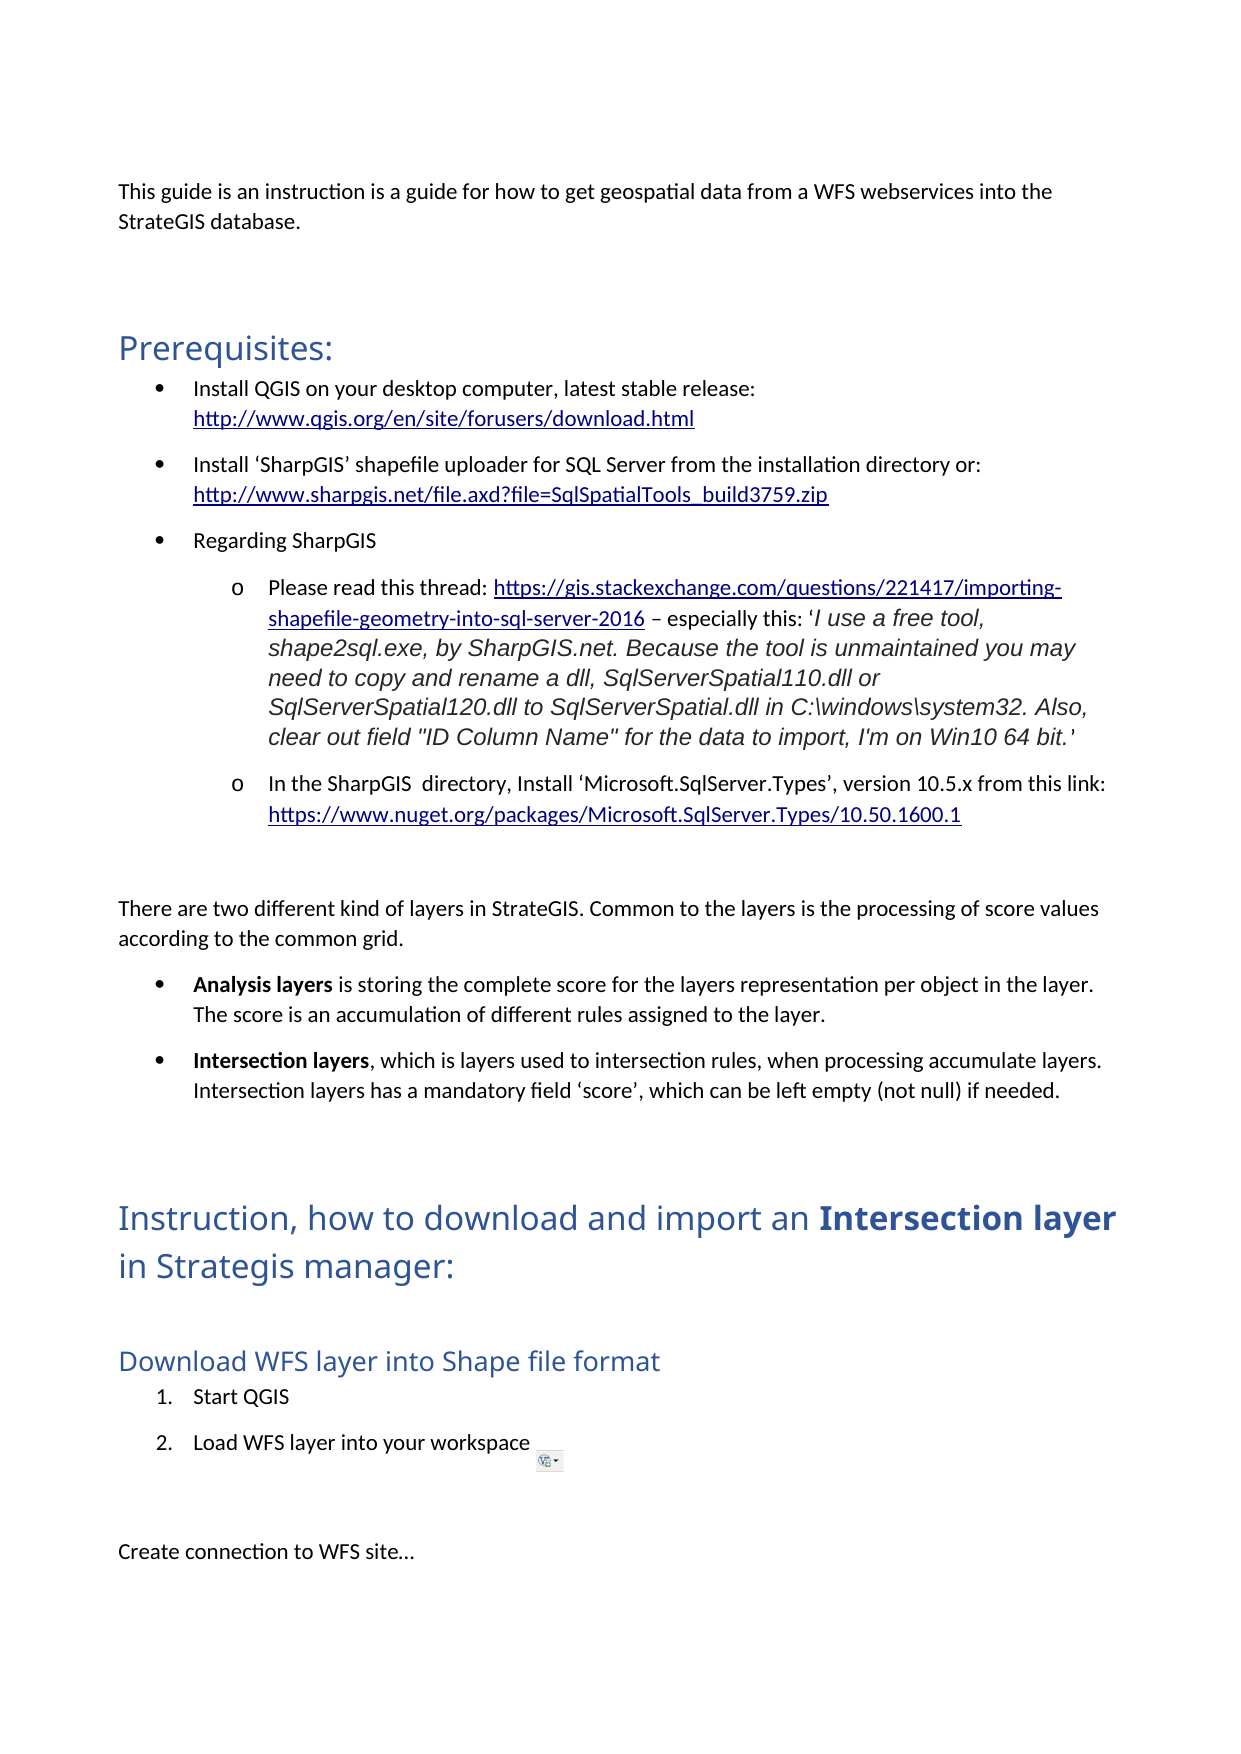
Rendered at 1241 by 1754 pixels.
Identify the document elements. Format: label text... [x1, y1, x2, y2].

text There are two different kind of layers in StrateGIS. Common to the layers is the processing of score values according to the common grid. [118, 894, 1122, 952]
list Analysis layers is storing the complete score for the layers representation per object in the layer. The score is an accumulation of different rules assigned to the layer. [156, 970, 1122, 1028]
list In the SharpGIS directory, Install ‘Microsoft.SqlServer.Types’, version 10.5.x from this link: https://www.nuget.org/packages/Microsoft.SqlServer.Types/10.50.1600.1 [231, 769, 1122, 829]
list Install QGIS on your desktop computer, latest stable release: http://www.qgis.org/en/site/forusers/download.html [156, 374, 1122, 432]
list Install ‘SharpGIS’ shapefile uploader for SQL Server from the installation directory or: http://www.sharpgis.net/file.axd?file=SqlSpatialTools_build3759.zip [156, 450, 1122, 508]
list Start QGIS [156, 1382, 1122, 1410]
subtitle Download WFS layer into Shape file format [118, 1342, 1122, 1379]
list Load WFS layer into your workspace [156, 1428, 1122, 1472]
list Intersection layers, which is layers used to intersection rules, when processing accumulate layers. Intersection layers has a mandatory field ‘score’, which can be left empty (not null) if needed. [156, 1047, 1122, 1104]
subtitle Instruction, how to download and import an Intersection layer in Strategis manager: [118, 1195, 1122, 1289]
text Create connection to WFS site… [118, 1537, 1122, 1565]
text This guide is an instruction is a guide for how to get geospatial data from a WFS webservices into the StrateGIS database. [118, 177, 1122, 235]
subtitle Prerequisites: [118, 325, 1122, 371]
list Regarding SharpGIS [156, 527, 1122, 555]
list Please read this thread: https://gis.stackexchange.com/questions/221417/importing-shapefile-geometry-into-sql-server-2016 – especially this: ‘I use a free tool, shape2sql.exe, by SharpGIS.net. Because the tool is unmaintained you may need to copy and rename a dll, SqlServerSpatial110.dll or SqlServerSpatial120.dll to SqlServerSpatial.dll in C:\windows\system32. Also, clear out field "ID Column Name" for the data to import, I'm on Win10 64 bit.’ [231, 573, 1122, 751]
